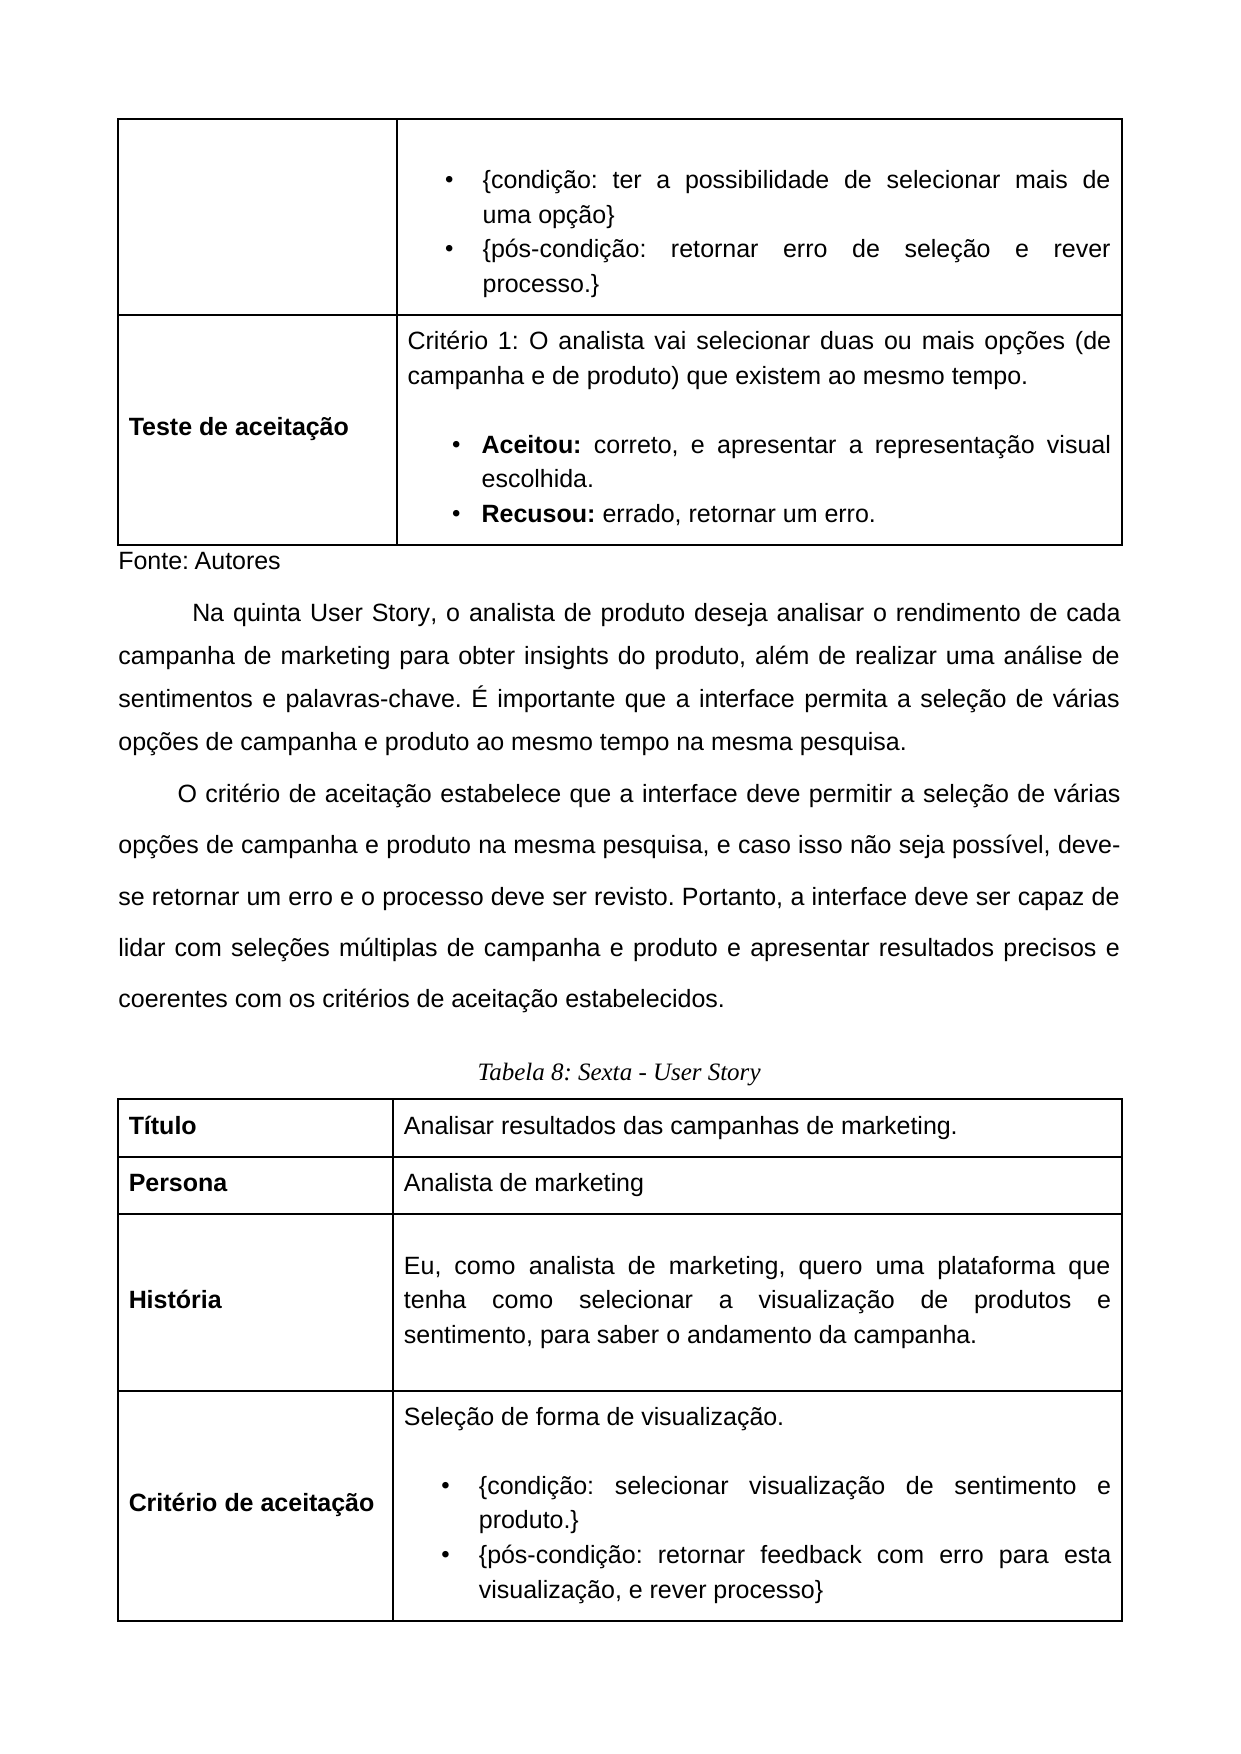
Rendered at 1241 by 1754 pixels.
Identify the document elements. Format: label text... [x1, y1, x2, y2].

table_cell [119, 120, 396, 314]
table_cell Persona [119, 1158, 392, 1213]
table_cell Seleção de forma de visualização. {condição: selecionar visualização de sentimento e produto.} {pós-condição: retornar feedback com erro para esta visualização, e rever processo} [394, 1392, 1121, 1619]
table_header Analisar resultados das campanhas de marketing. [394, 1100, 1121, 1156]
table_cell Quero selecionar as campanhas e os produtos na mesma pesquisa. {condição: ter a possibilidade de selecionar mais de uma opção} {pós-condição: retornar erro de seleção e rever processo.} [398, 120, 1121, 314]
text Na quinta User Story, o analista de produto deseja analisar o rendimento de cada campanha de marketing para obter insights do produto, além de realizar uma análise de sentimentos e palavras-chave. É importante que a interface permita a seleção de várias opções de campanha e produto ao mesmo tempo na mesma pesquisa. [118, 597, 1122, 756]
text Fonte: Autores [118, 546, 1122, 574]
table_cell Analista de marketing [394, 1158, 1121, 1213]
table_cell Teste de aceitação [119, 316, 396, 544]
text O critério de aceitação estabelece que a interface deve permitir a seleção de várias opções de campanha e produto na mesma pesquisa, e caso isso não seja possível, deve-se retornar um erro e o processo deve ser revisto. Portanto, a interface deve ser capaz de lidar com seleções múltiplas de campanha e produto e apresentar resultados precisos e coerentes com os critérios de aceitação estabelecidos. [118, 779, 1122, 1013]
table_cell História [119, 1215, 392, 1389]
table_cell Critério 1: O analista vai selecionar duas ou mais opções (de campanha e de produto) que existem ao mesmo tempo. Aceitou: correto, e apresentar a representação visual escolhida. Recusou: errado, retornar um erro. [398, 316, 1121, 544]
table_cell Critério de aceitação [119, 1392, 392, 1619]
table_cell Eu, como analista de marketing, quero uma plataforma que tenha como selecionar a visualização de produtos e sentimento, para saber o andamento da campanha. [394, 1215, 1121, 1389]
text Tabela 8: Sexta - User Story [118, 1057, 1122, 1086]
table_header Título [119, 1100, 392, 1156]
